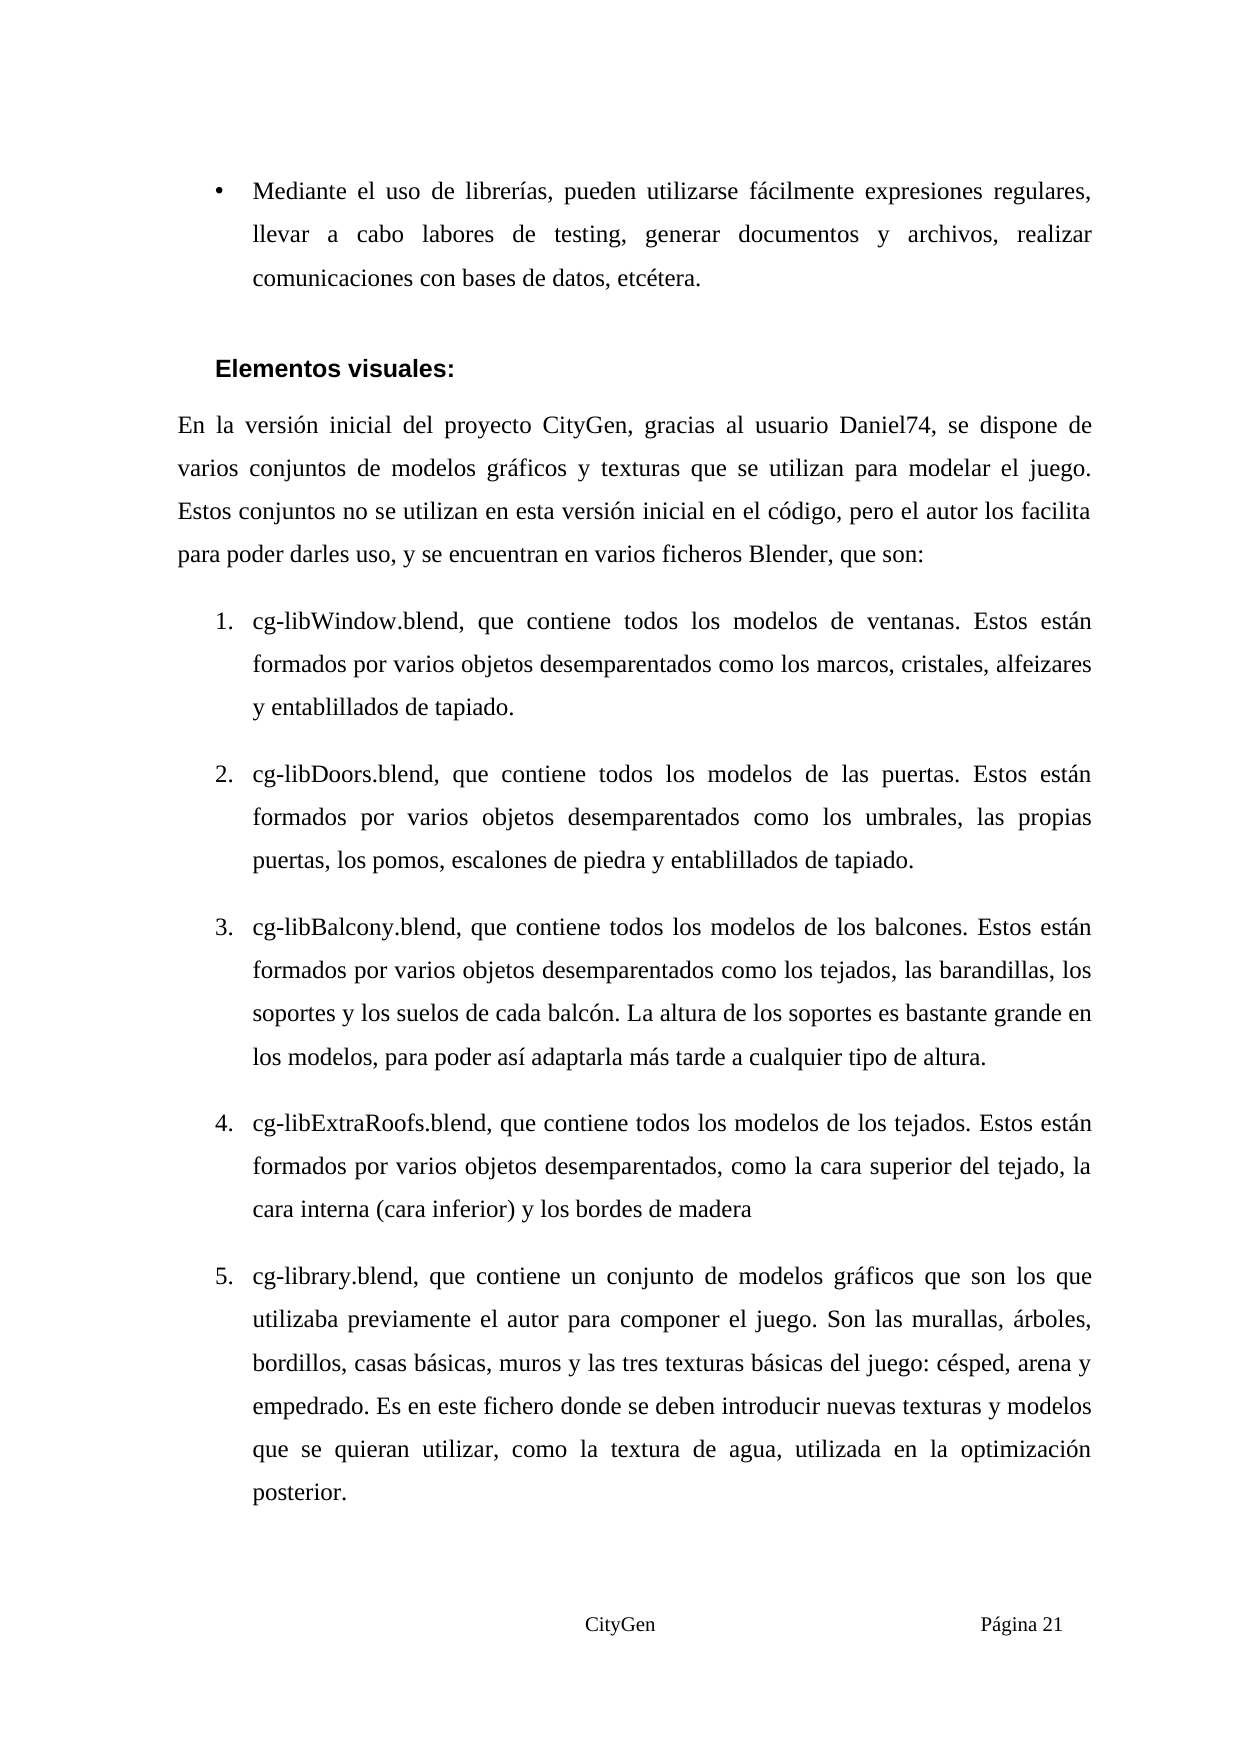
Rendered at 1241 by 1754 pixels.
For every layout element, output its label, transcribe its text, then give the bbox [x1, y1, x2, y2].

list Mediante el uso de librerías, pueden utilizarse fácilmente expresiones regulares, llevar a cabo labores de testing, generar documentos y archivos, realizar comunicaciones con bases de datos, etcétera. [215, 176, 1093, 291]
list cg-library.blend, que contiene un conjunto de modelos gráficos que son los que utilizaba previamente el autor para componer el juego. Son las murallas, árboles, bordillos, casas básicas, muros y las tres texturas básicas del juego: césped, arena y empedrado. Es en este fichero donde se deben introducir nuevas texturas y modelos que se quieran utilizar, como la textura de agua, utilizada en la optimización posterior. [215, 1261, 1093, 1506]
text En la versión inicial del proyecto CityGen, gracias al usuario Daniel74, se dispone de varios conjuntos de modelos gráficos y texturas que se utilizan para modelar el juego. Estos conjuntos no se utilizan en esta versión inicial en el código, pero el autor los facilita para poder darles uso, y se encuentran en varios ficheros Blender, que son: [177, 410, 1093, 568]
list cg-libBalcony.blend, que contiene todos los modelos de los balcones. Estos están formados por varios objetos desemparentados como los tejados, las barandillas, los soportes y los suelos de cada balcón. La altura de los soportes es bastante grande en los modelos, para poder así adaptarla más tarde a cualquier tipo de altura. [215, 912, 1093, 1070]
list cg-libDoors.blend, que contiene todos los modelos de las puertas. Estos están formados por varios objetos desemparentados como los umbrales, las propias puertas, los pomos, escalones de piedra y entablillados de tapiado. [215, 759, 1093, 874]
subtitle Elementos visuales: [177, 354, 1093, 383]
list cg-libExtraRoofs.blend, que contiene todos los modelos de los tejados. Estos están formados por varios objetos desemparentados, como la cara superior del tejado, la cara interna (cara inferior) y los bordes de madera [215, 1108, 1093, 1223]
list cg-libWindow.blend, que contiene todos los modelos de ventanas. Estos están formados por varios objetos desemparentados como los marcos, cristales, alfeizares y entablillados de tapiado. [215, 606, 1093, 721]
